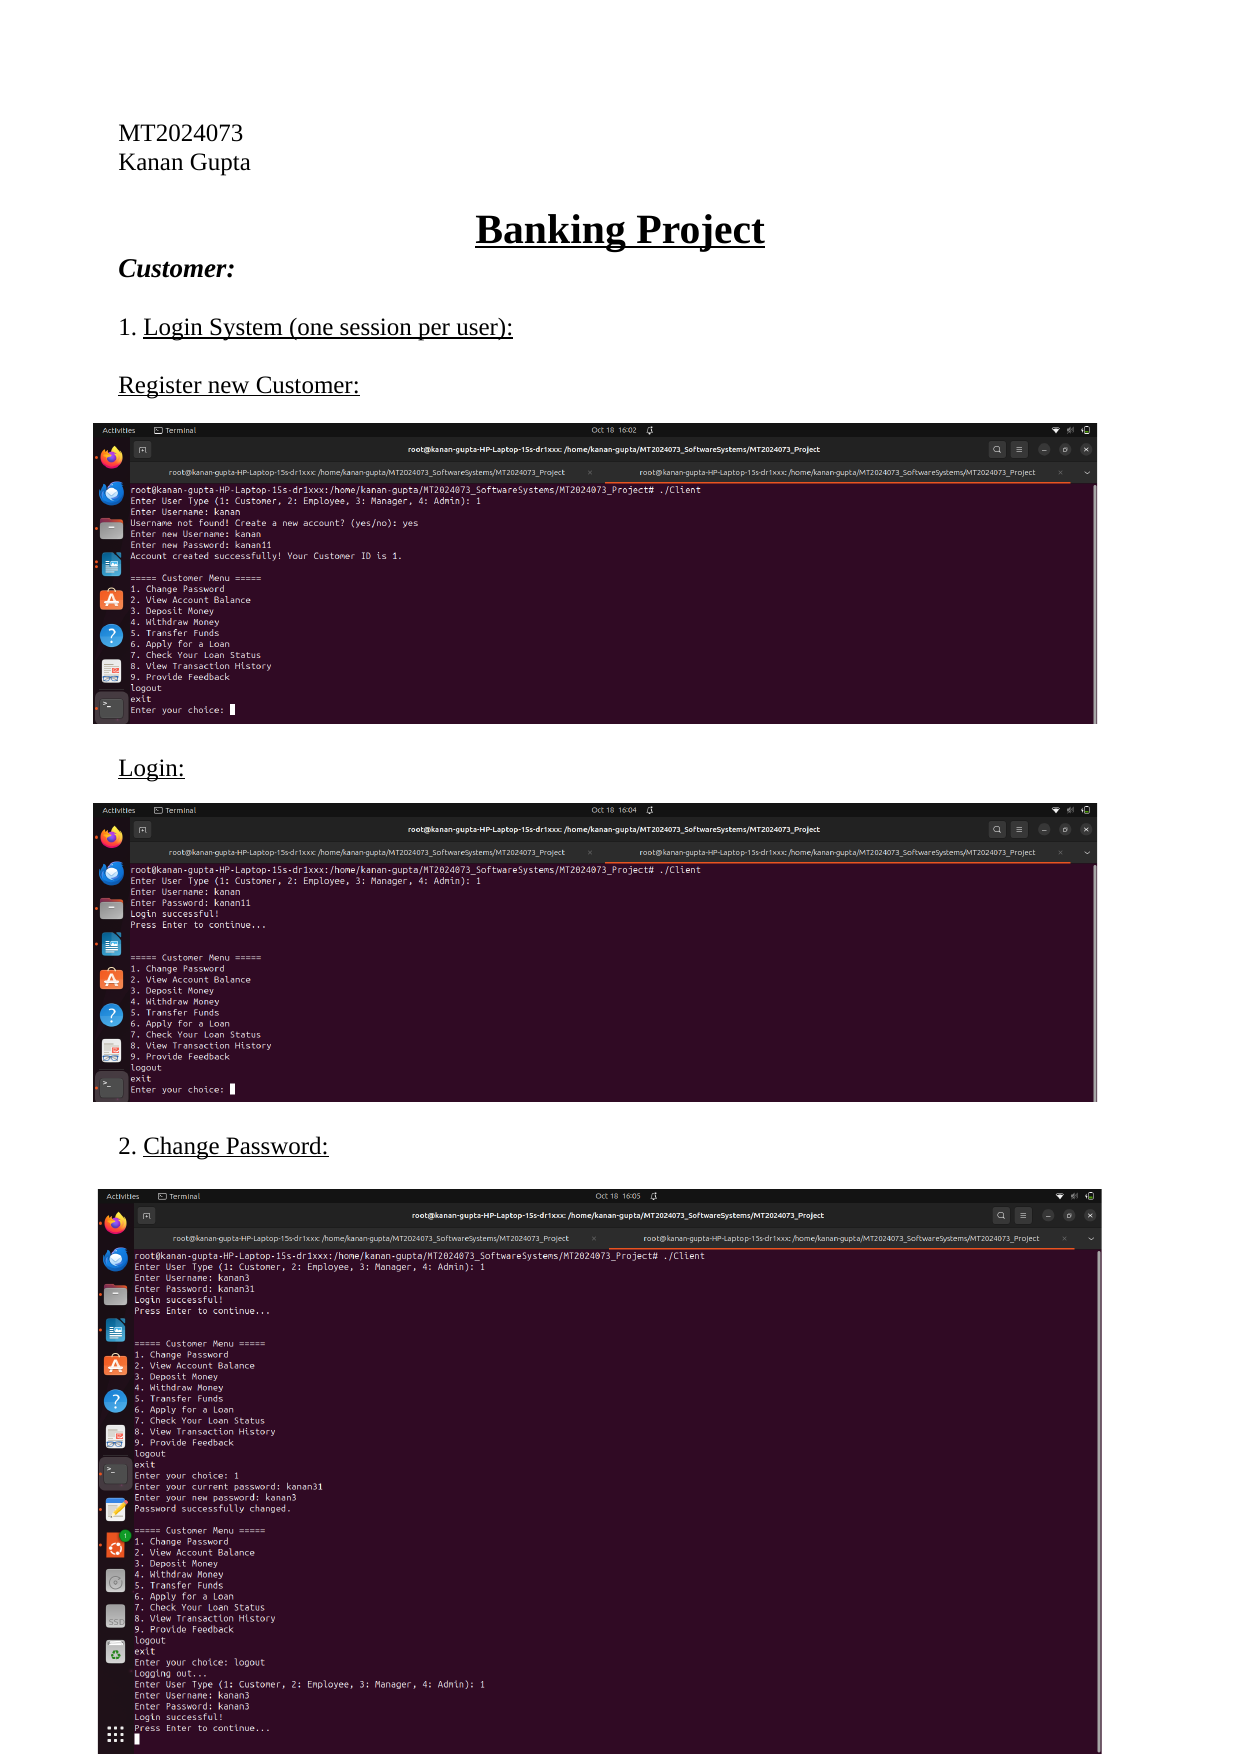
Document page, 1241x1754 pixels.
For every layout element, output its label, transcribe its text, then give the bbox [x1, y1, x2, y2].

text Login: [118, 753, 1122, 781]
picture [97, 1189, 1102, 1754]
text Banking Project [118, 204, 1122, 252]
text MT2024073 [118, 118, 1122, 147]
picture [93, 803, 1098, 1102]
text Kanan Gupta [118, 147, 1122, 176]
picture [93, 423, 1098, 724]
text Customer: 1. Login System (one session per user): [118, 252, 1122, 341]
text 2. Change Password: [118, 1131, 1122, 1159]
text Register new Customer: [118, 370, 1122, 398]
